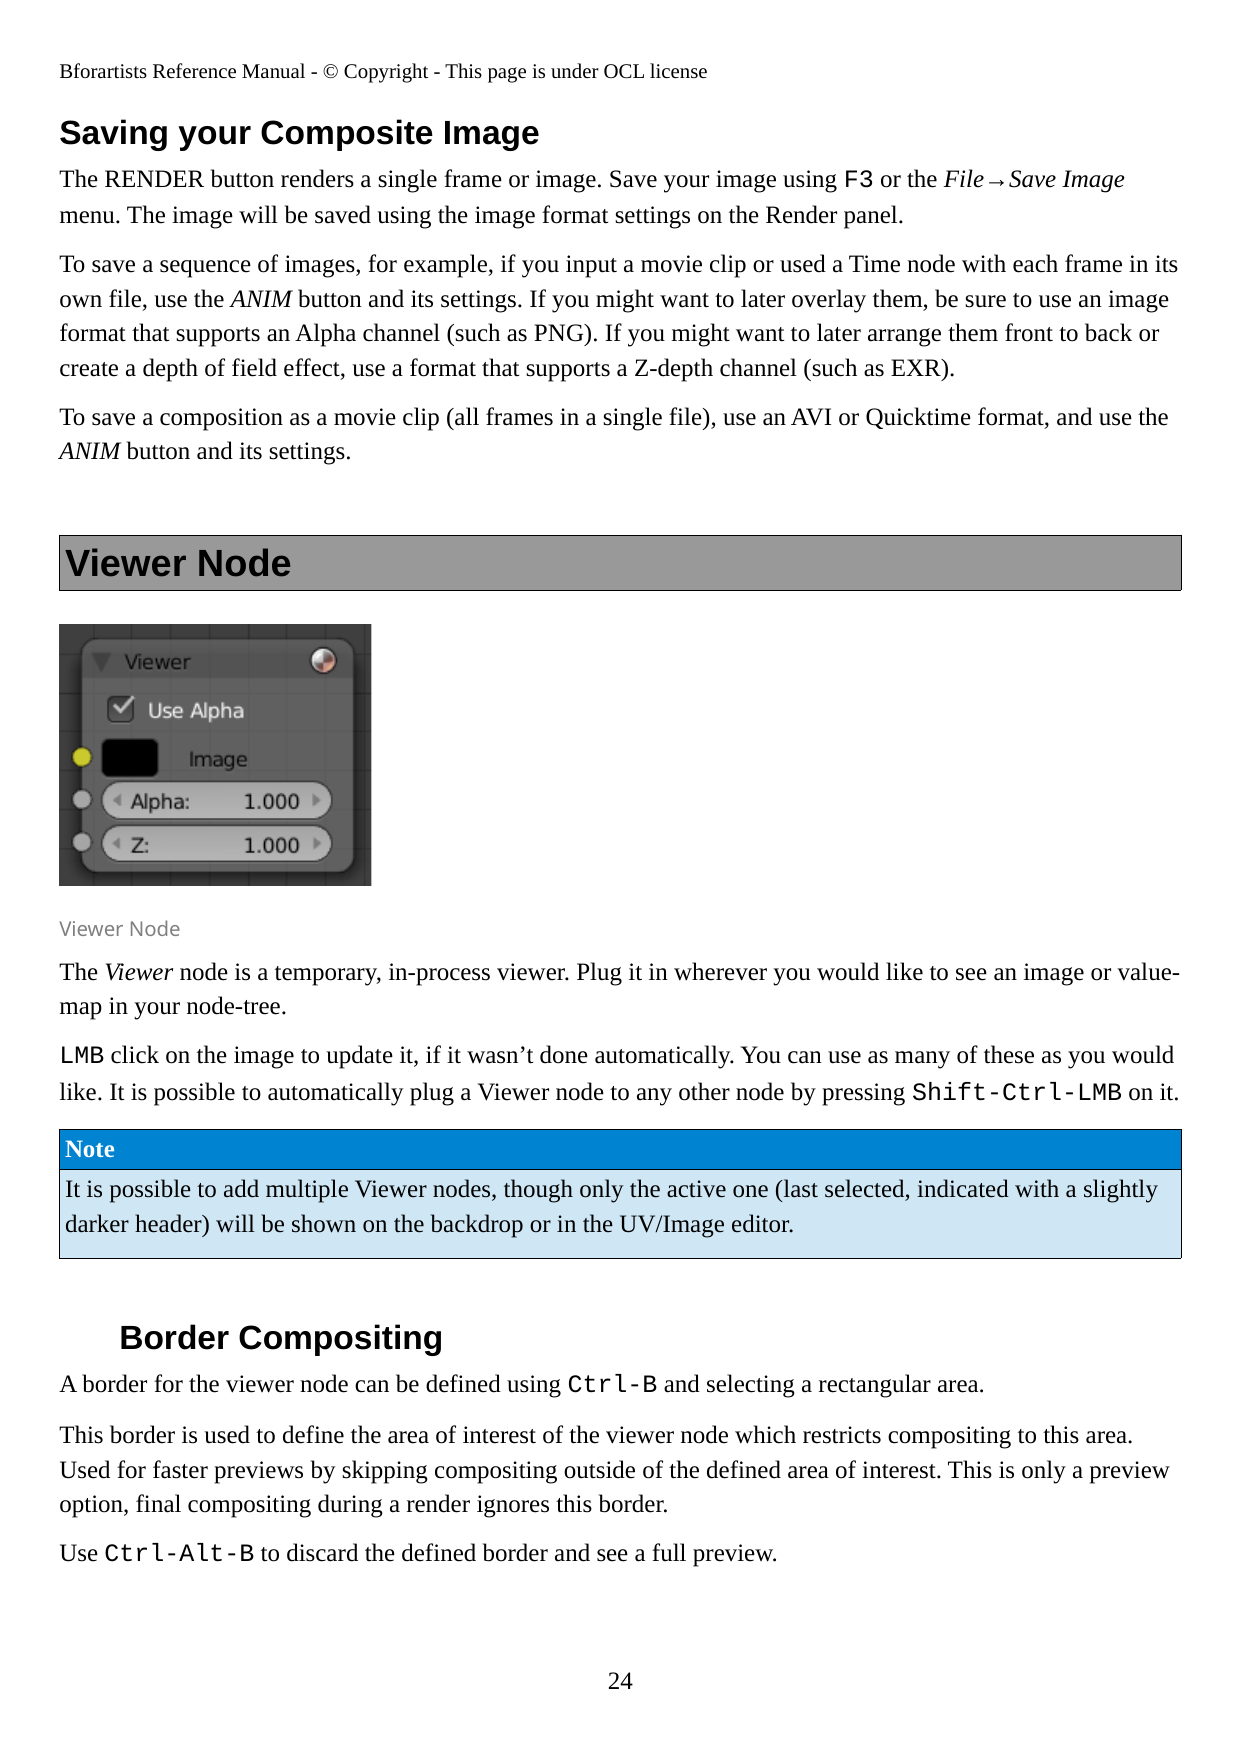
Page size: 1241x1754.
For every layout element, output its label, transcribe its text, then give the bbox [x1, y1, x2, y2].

subtitle Saving your Composite Image [59, 113, 1181, 151]
table_cell It is possible to add multiple Viewer nodes, though only the active one (last selected, indicated with a slightly darker header) will be shown on the backdrop or in the UV/Image editor. [60, 1170, 1181, 1258]
text Viewer Node [59, 911, 1181, 942]
text Use Ctrl-Alt-B to discard the defined border and see a full preview. [59, 1538, 1181, 1569]
table_header Viewer Node [60, 536, 1181, 590]
text A border for the viewer node can be defined using Ctrl-B and selecting a rectangular area. [59, 1369, 1181, 1400]
text LMB click on the image to update it, if it wasn’t done automatically. You can use as many of these as you would like. It is possible to automatically plug a Viewer node to any other node by pressing Shift-Ctrl-LMB on it. [59, 1040, 1181, 1108]
text The Viewer node is a temporary, in-process viewer. Plug it in wherever you would like to see an image or value-map in your node-tree. [59, 957, 1181, 1020]
table_header Note [60, 1130, 1181, 1169]
subtitle Border Compositing [59, 1279, 1181, 1356]
text To save a sequence of images, for example, if you input a movie clip or used a Time node with each frame in its own file, use the ANIM button and its settings. If you might want to later overlay them, be sure to use an image format that supports an Alpha channel (such as PNG). If you might want to later arrange them front to back or create a depth of field effect, use a format that supports a Z-depth channel (such as EXR). [59, 249, 1181, 382]
text This border is used to define the area of interest of the viewer node which restricts compositing to this area. Used for faster previews by skipping compositing outside of the defined area of interest. This is only a preview option, final compositing during a render ignores this border. [59, 1420, 1181, 1518]
text To save a composition as a movie clip (all frames in a single file), use an AVI or Quicktime format, and use the ANIM button and its settings. [59, 402, 1181, 465]
text The RENDER button renders a single frame or image. Save your image using F3 or the File→Save Image menu. The image will be saved using the image format settings on the Render panel. [59, 164, 1181, 229]
picture [59, 624, 372, 886]
